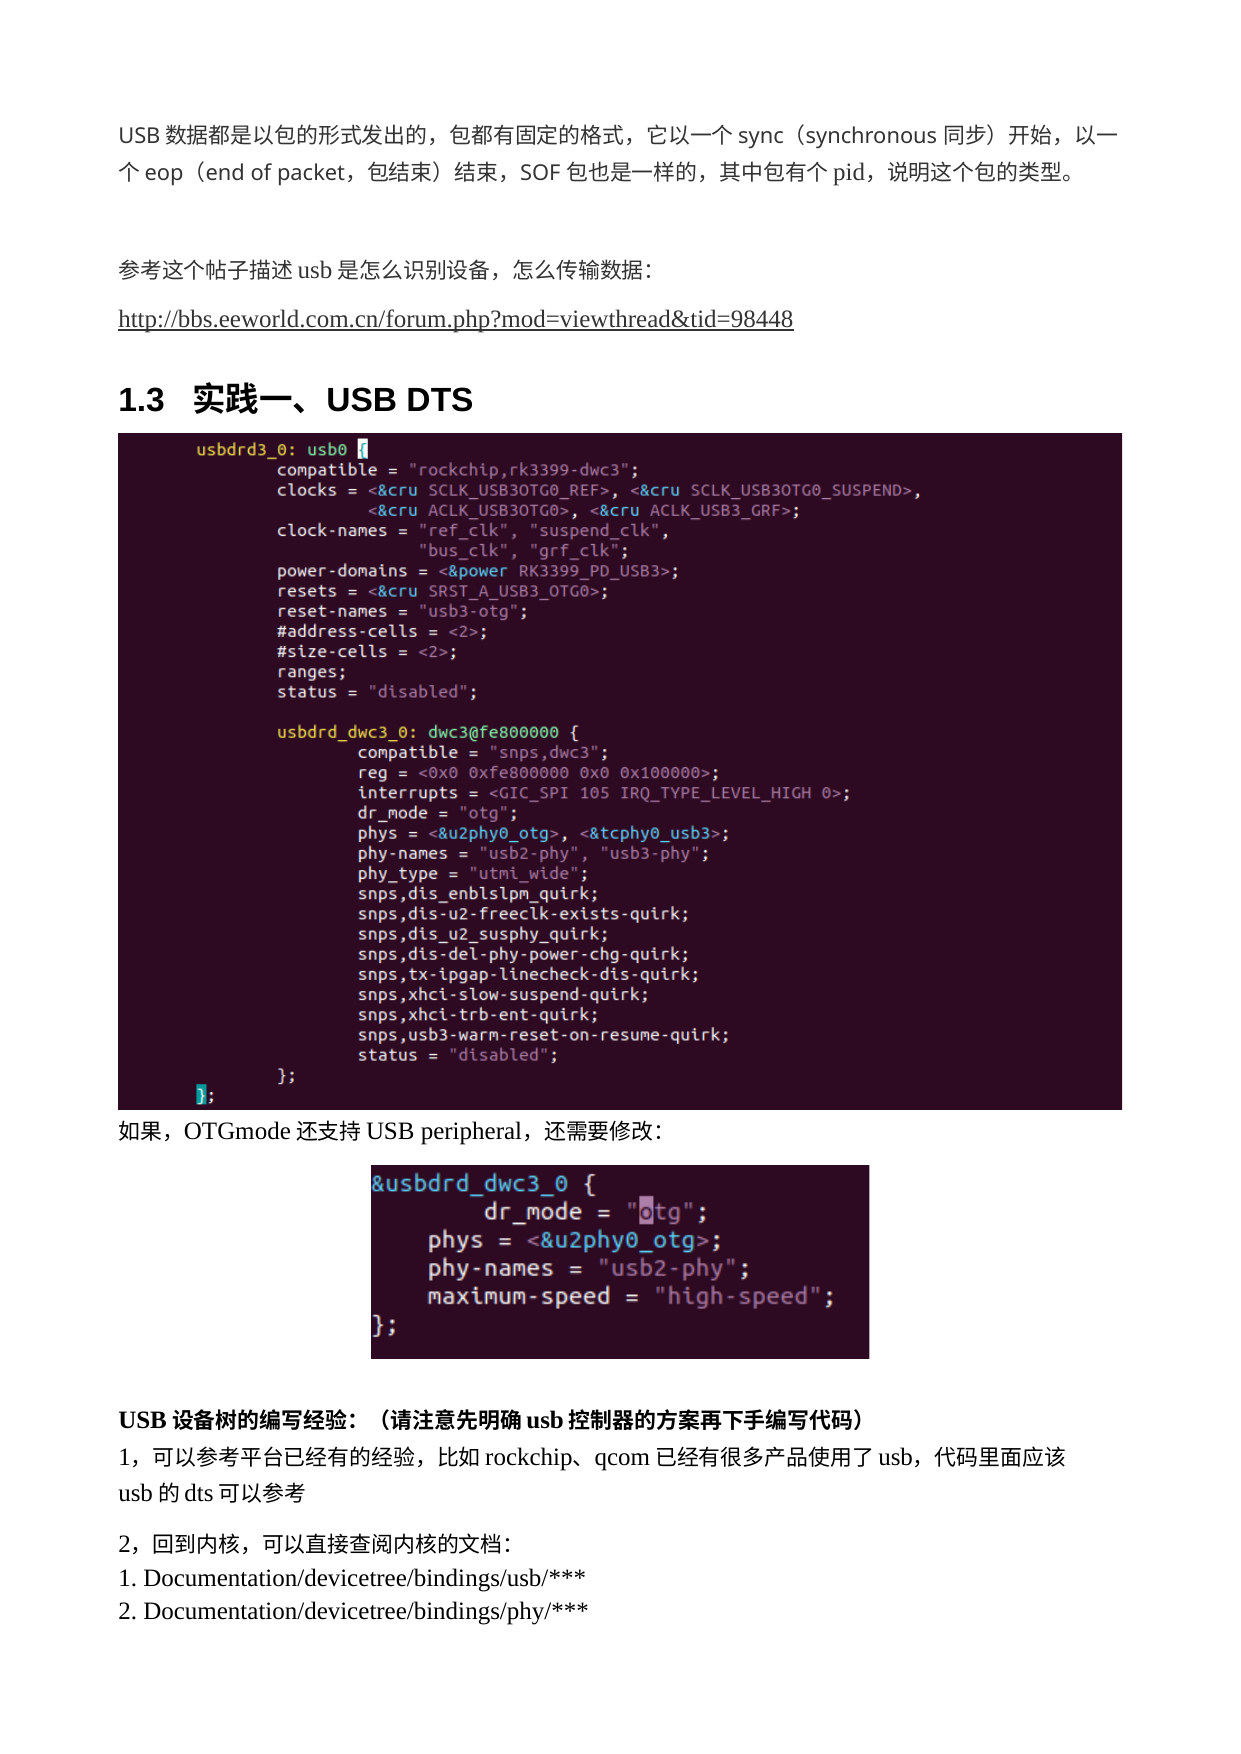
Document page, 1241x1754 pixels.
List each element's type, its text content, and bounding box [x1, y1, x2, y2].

picture [118, 433, 1123, 1110]
text http://bbs.eeworld.com.cn/forum.php?mod=viewthread&tid=98448 [118, 304, 1122, 333]
picture [371, 1165, 870, 1359]
text USB数据都是以包的形式发出的，包都有固定的格式，它以一个sync（synchronous 同步）开始，以一个eop（end of packet，包结束）结束，SOF 包也是一样的，其中包有个pid，说明这个包的类型。 [118, 118, 1122, 186]
text 如果，OTGmode还支持USB peripheral，还需要修改： [118, 1110, 1122, 1146]
subtitle 1.3 实践一、USB DTS [118, 373, 1122, 421]
text 参考这个帖子描述usb是怎么识别设备，怎么传输数据： [118, 253, 1122, 285]
text USB设备树的编写经验：（请注意先明确usb控制器的方案再下手编写代码） 1，可以参考平台已经有的经验，比如rockchip、qcom已经有很多产品使用了usb，代码里面应该 usb的dts可以参考 [118, 1403, 1122, 1508]
text 2，回到内核，可以直接查阅内核的文档： 1. Documentation/devicetree/bindings/usb/*** 2. Documentation/devicetree/bindings/phy/*** [118, 1527, 1122, 1624]
